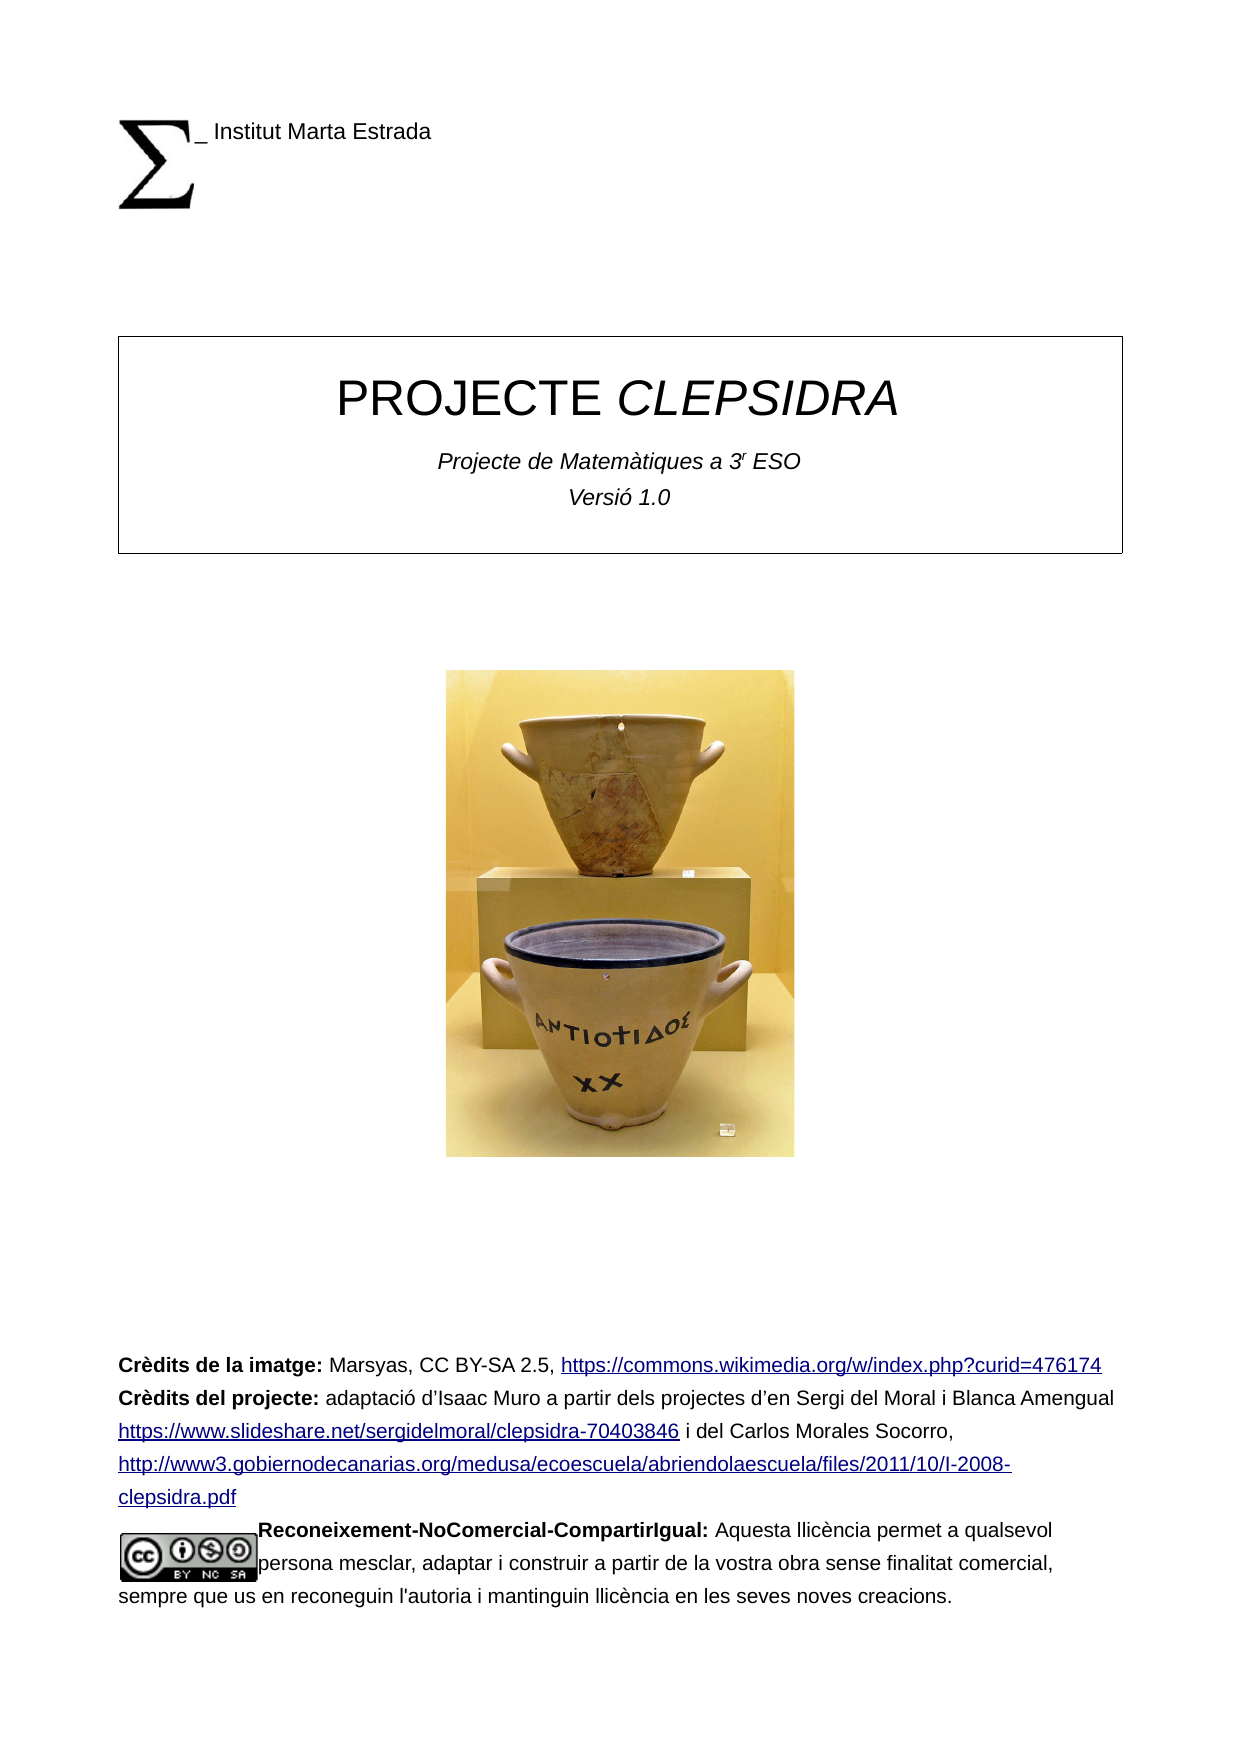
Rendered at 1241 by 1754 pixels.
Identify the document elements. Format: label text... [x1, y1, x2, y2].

picture [118, 119, 195, 210]
text _ Institut Marta Estrada [118, 118, 1122, 144]
text Crèdits del projecte: adaptació d’Isaac Muro a partir dels projectes d’en Sergi del Moral i Blanca Amengual https://www.slideshare.net/sergidelmoral/clepsidra-70403846 i del Carlos Morales Socorro, http://www3.gobiernodecanarias.org/medusa/ecoescuela/abriendolaescuela/files/2011/10/I-2008-clepsidra.pdf [118, 1385, 1122, 1508]
text Crèdits de la imatge: Marsyas, CC BY-SA 2.5, https://commons.wikimedia.org/w/index.php?curid=476174 [118, 1352, 1122, 1376]
table_header PROJECTE CLEPSIDRA Projecte de Matemàtiques a 3r ESO Versió 1.0 [119, 337, 1122, 552]
text Reconeixement-NoComercial-CompartirIgual: Aquesta llicència permet a qualsevol persona mesclar, adaptar i construir a partir de la vostra obra sense finalitat comercial, sempre que us en reconeguin l'autoria i mantinguin llicència en les seves noves creacions. [118, 1517, 1122, 1607]
picture [120, 1533, 258, 1582]
picture [445, 670, 795, 1157]
